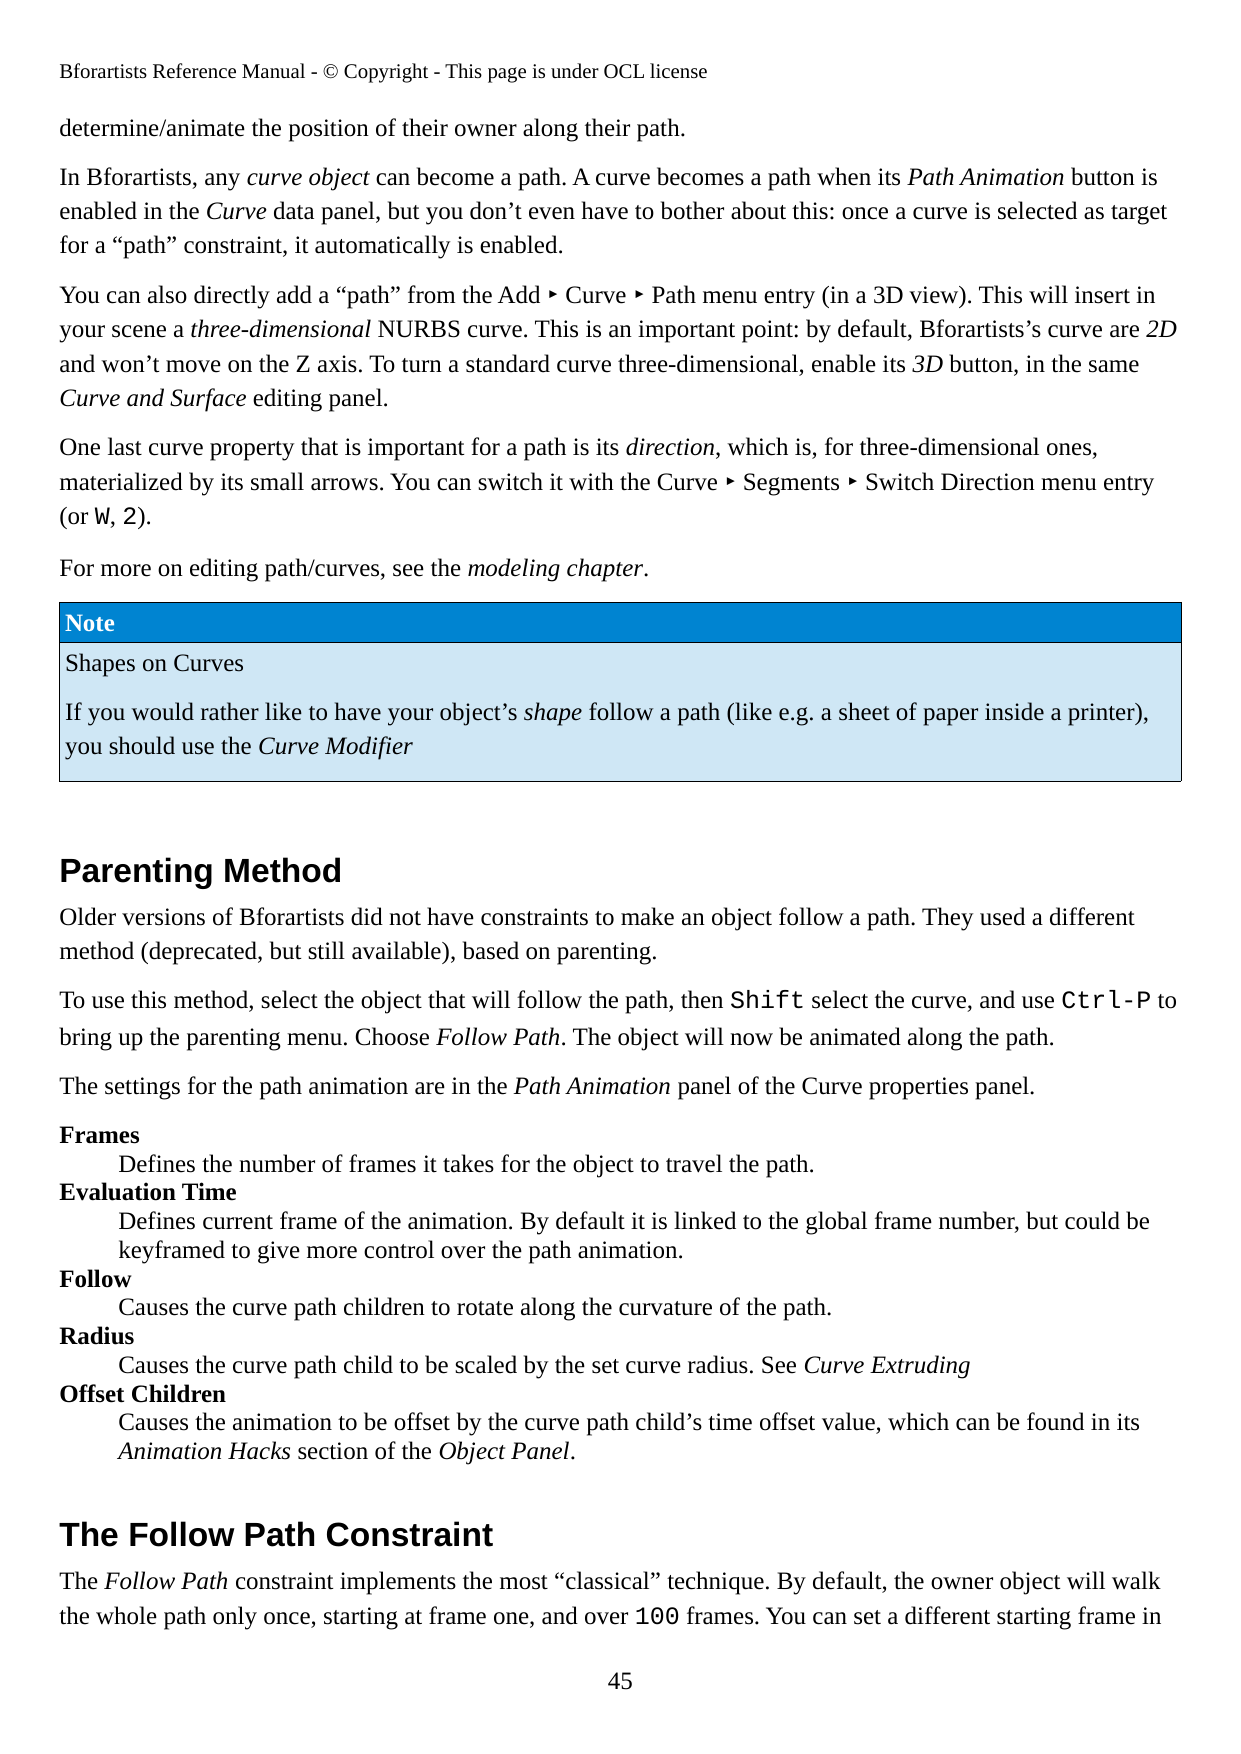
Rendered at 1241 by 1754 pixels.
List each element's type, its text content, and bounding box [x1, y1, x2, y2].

subtitle Follow [59, 1264, 1181, 1292]
text For more on editing path/curves, see the modeling chapter. [59, 553, 1181, 581]
text determine/animate the position of their owner along their path. [59, 113, 1181, 141]
text One last curve property that is important for a path is its direction, which is, for three-dimensional ones, materialized by its small arrows. You can switch it with the Curve ‣ Segments ‣ Switch Direction menu entry (or W, 2). [59, 432, 1181, 532]
subtitle Offset Children [59, 1379, 1181, 1407]
list Causes the curve path children to rotate along the curvature of the path. [118, 1292, 1181, 1321]
table_cell Shapes on Curves If you would rather like to have your object’s shape follow a path (like e.g. a sheet of paper inside a printer), you should use the Curve Modifier [60, 643, 1181, 781]
text The settings for the path animation are in the Path Animation panel of the Curve properties panel. [59, 1071, 1181, 1099]
subtitle Parenting Method [59, 851, 1181, 889]
list Defines the number of frames it takes for the object to travel the path. [118, 1149, 1181, 1177]
subtitle Frames [59, 1120, 1181, 1149]
text The Follow Path constraint implements the most “classical” technique. By default, the owner object will walk the whole path only once, starting at frame one, and over 100 frames. You can set a different starting frame in [59, 1566, 1181, 1632]
subtitle Radius [59, 1321, 1181, 1350]
list Causes the curve path child to be scaled by the set curve radius. See Curve Extruding [118, 1350, 1181, 1379]
text You can also directly add a “path” from the Add ‣ Curve ‣ Path menu entry (in a 3D view). This will insert in your scene a three-dimensional NURBS curve. This is an important point: by default, Bforartists’s curve are 2D and won’t move on the Z axis. To turn a standard curve three-dimensional, enable its 3D button, in the same Curve and Surface editing panel. [59, 280, 1181, 412]
subtitle The Follow Path Constraint [59, 1515, 1181, 1554]
subtitle Evaluation Time [59, 1177, 1181, 1206]
text Older versions of Bforartists did not have constraints to make an object follow a path. They used a different method (deprecated, but still available), based on parenting. [59, 902, 1181, 965]
text In Bforartists, any curve object can become a path. A curve becomes a path when its Path Animation button is enabled in the Curve data panel, but you don’t even have to bother about this: once a curve is selected as target for a “path” constraint, it automatically is enabled. [59, 162, 1181, 259]
list Causes the animation to be offset by the curve path child’s time offset value, which can be found in its Animation Hacks section of the Object Panel. [118, 1407, 1181, 1465]
table_header Note [60, 603, 1181, 642]
text To use this method, select the object that will follow the path, then Shift select the curve, and use Ctrl-P to bring up the parenting menu. Choose Follow Path. The object will now be animated along the path. [59, 985, 1181, 1051]
list Defines current frame of the animation. By default it is linked to the global frame number, but could be keyframed to give more control over the path animation. [118, 1206, 1181, 1264]
